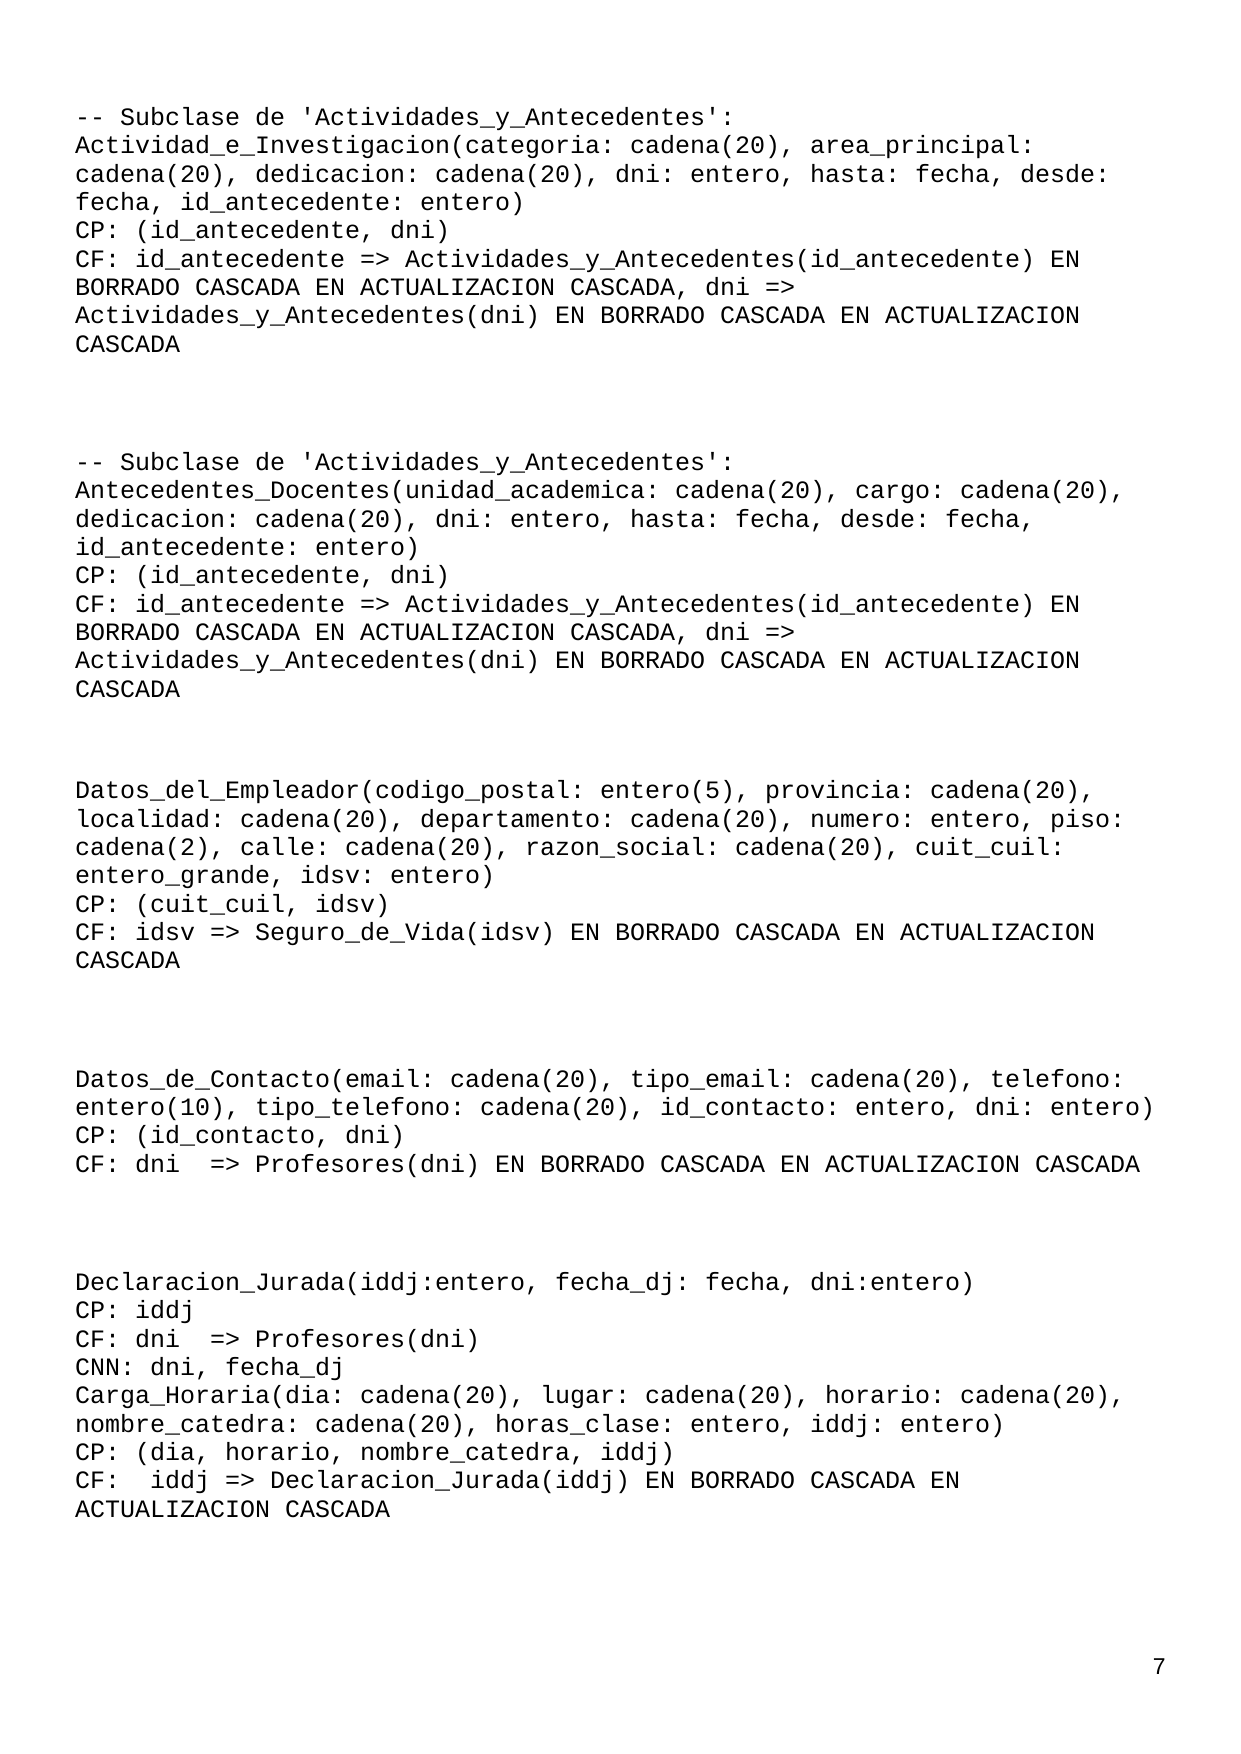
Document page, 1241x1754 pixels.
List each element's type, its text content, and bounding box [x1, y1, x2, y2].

text CP: (id_antecedente, dni) [75, 563, 1165, 591]
text CNN: dni, fecha_dj [75, 1354, 1165, 1383]
text CP: (dia, horario, nombre_catedra, iddj) [75, 1439, 1165, 1468]
text CF: iddj => Declaracion_Jurada(iddj) EN BORRADO CASCADA EN ACTUALIZACION CASCADA [75, 1468, 1165, 1524]
text Antecedentes_Docentes(unidad_academica: cadena(20), cargo: cadena(20), dedicacion: cadena(20), dni: entero, hasta: fecha, desde: fecha, id_antecedente: entero) [75, 478, 1165, 563]
text CF: dni => Profesores(dni) [75, 1326, 1165, 1354]
text CF: idsv => Seguro_de_Vida(idsv) EN BORRADO CASCADA EN ACTUALIZACION CASCADA [75, 919, 1165, 976]
text Carga_Horaria(dia: cadena(20), lugar: cadena(20), horario: cadena(20), nombre_catedra: cadena(20), horas_clase: entero, iddj: entero) [75, 1383, 1165, 1439]
text CP: iddj [75, 1298, 1165, 1326]
text CF: dni => Profesores(dni) EN BORRADO CASCADA EN ACTUALIZACION CASCADA [75, 1151, 1165, 1179]
text Actividad_e_Investigacion(categoria: cadena(20), area_principal: cadena(20), dedicacion: cadena(20), dni: entero, hasta: fecha, desde: fecha, id_antecedente: entero) [75, 133, 1165, 218]
text CF: id_antecedente => Actividades_y_Antecedentes(id_antecedente) EN BORRADO CASCADA EN ACTUALIZACION CASCADA, dni => Actividades_y_Antecedentes(dni) EN BORRADO CASCADA EN ACTUALIZACION CASCADA [75, 246, 1165, 359]
text CP: (id_contacto, dni) [75, 1123, 1165, 1151]
text CP: (cuit_cuil, idsv) [75, 891, 1165, 919]
text Datos_de_Contacto(email: cadena(20), tipo_email: cadena(20), telefono: entero(10), tipo_telefono: cadena(20), id_contacto: entero, dni: entero) [75, 1066, 1165, 1123]
text CF: id_antecedente => Actividades_y_Antecedentes(id_antecedente) EN BORRADO CASCADA EN ACTUALIZACION CASCADA, dni => Actividades_y_Antecedentes(dni) EN BORRADO CASCADA EN ACTUALIZACION CASCADA [75, 591, 1165, 704]
text Declaracion_Jurada(iddj:entero, fecha_dj: fecha, dni:entero) [75, 1269, 1165, 1298]
text CP: (id_antecedente, dni) [75, 218, 1165, 246]
text Datos_del_Empleador(codigo_postal: entero(5), provincia: cadena(20), localidad: cadena(20), departamento: cadena(20), numero: entero, piso: cadena(2), calle: cadena(20), razon_social: cadena(20), cuit_cuil: entero_grande, idsv: entero) [75, 778, 1165, 891]
text -- Subclase de 'Actividades_y_Antecedentes': [75, 104, 1165, 133]
text -- Subclase de 'Actividades_y_Antecedentes': [75, 449, 1165, 478]
